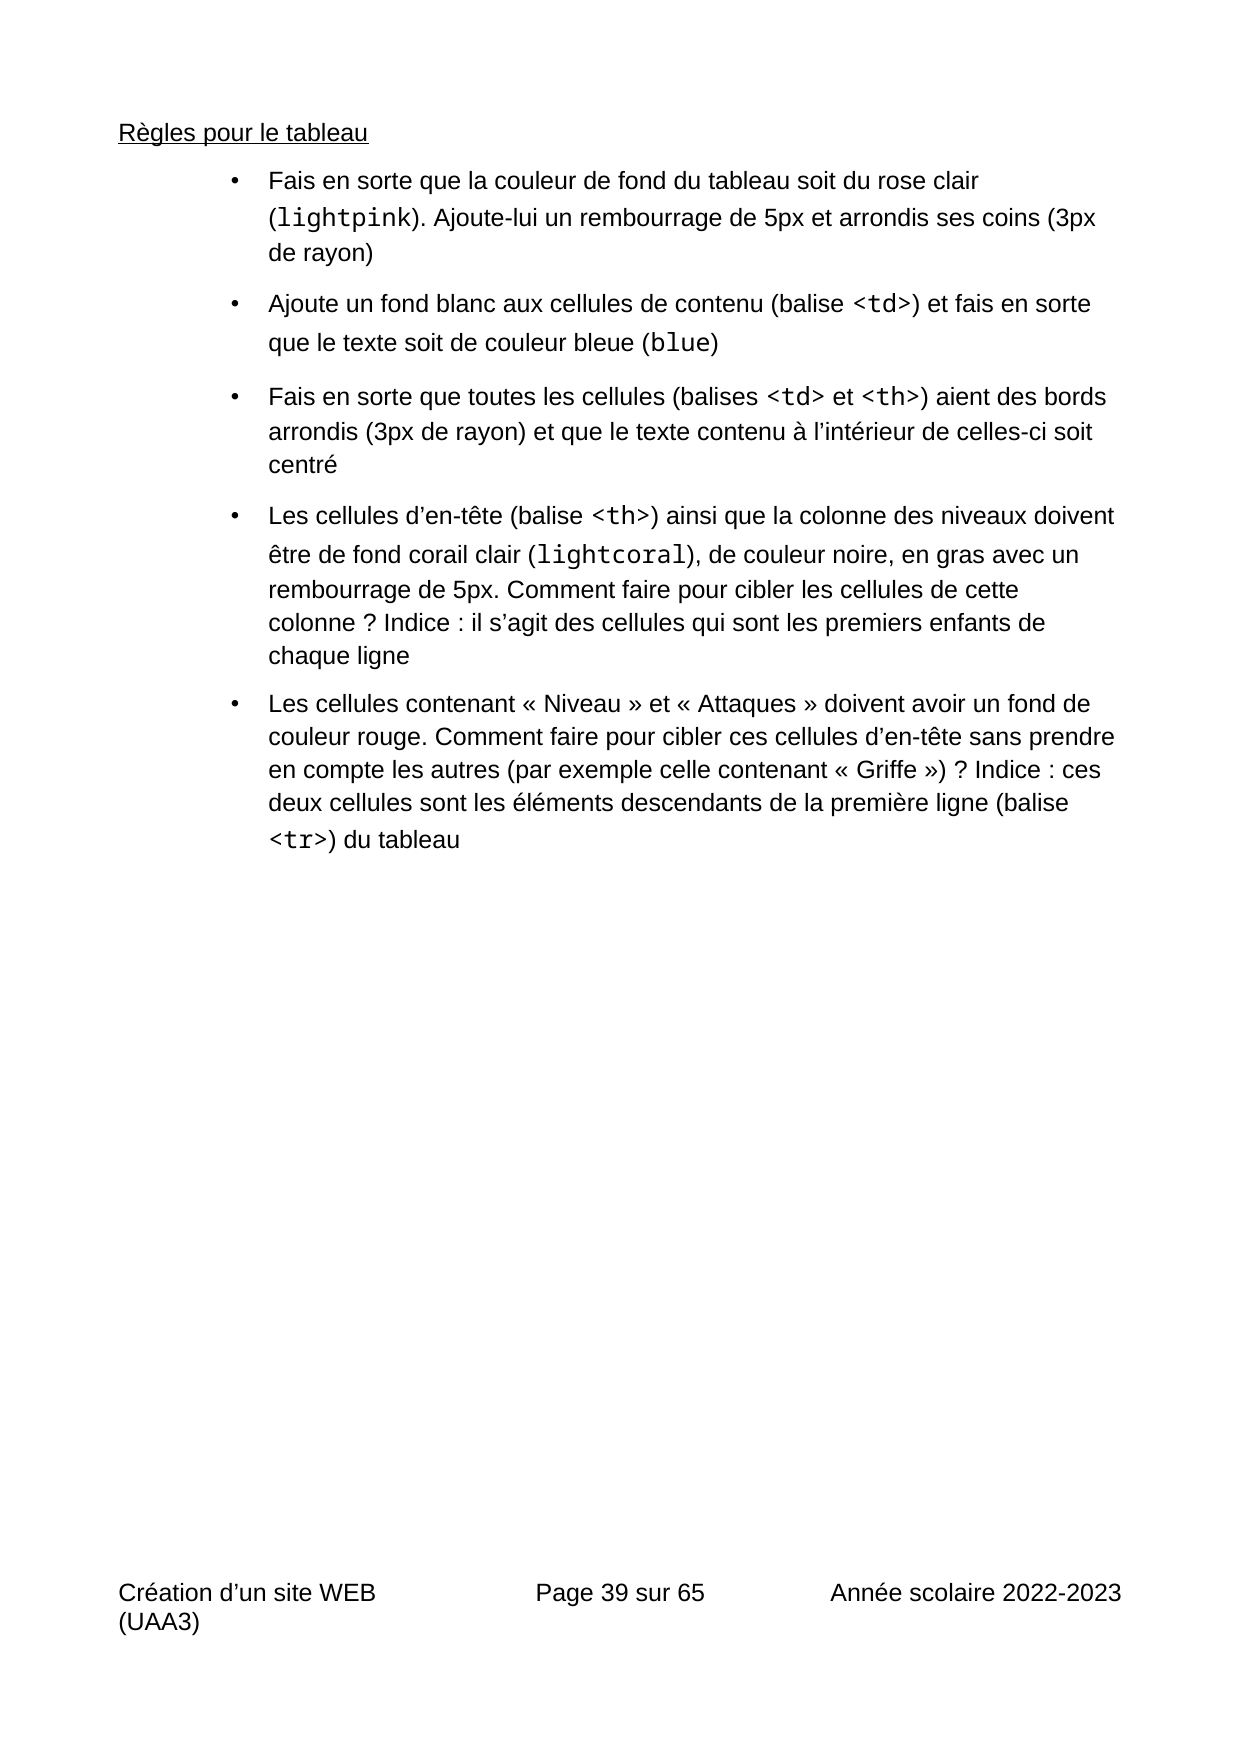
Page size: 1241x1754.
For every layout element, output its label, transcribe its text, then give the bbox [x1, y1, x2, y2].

list Fais en sorte que toutes les cellules (balises <td> et <th>) aient des bords arrondis (3px de rayon) et que le texte contenu à l’intérieur de celles-ci soit centré [231, 378, 1122, 479]
list Les cellules contenant « Niveau » et « Attaques » doivent avoir un fond de couleur rouge. Comment faire pour cibler ces cellules d’en-tête sans prendre en compte les autres (par exemple celle contenant « Griffe ») ? Indice : ces deux cellules sont les éléments descendants de la première ligne (balise <tr>) du tableau [231, 689, 1122, 856]
text Règles pour le tableau [118, 118, 1122, 147]
list Fais en sorte que la couleur de fond du tableau soit du rose clair (lightpink). Ajoute-lui un rembourrage de 5px et arrondis ses coins (3px de rayon) [231, 166, 1122, 267]
list Les cellules d’en-tête (balise <th>) ainsi que la colonne des niveaux doivent être de fond corail clair (lightcoral), de couleur noire, en gras avec un rembourrage de 5px. Comment faire pour cibler les cellules de cette colonne ? Indice : il s’agit des cellules qui sont les premiers enfants de chaque ligne [231, 497, 1122, 670]
list Ajoute un fond blanc aux cellules de contenu (balise <td>) et fais en sorte que le texte soit de couleur bleue (blue) [231, 286, 1122, 359]
